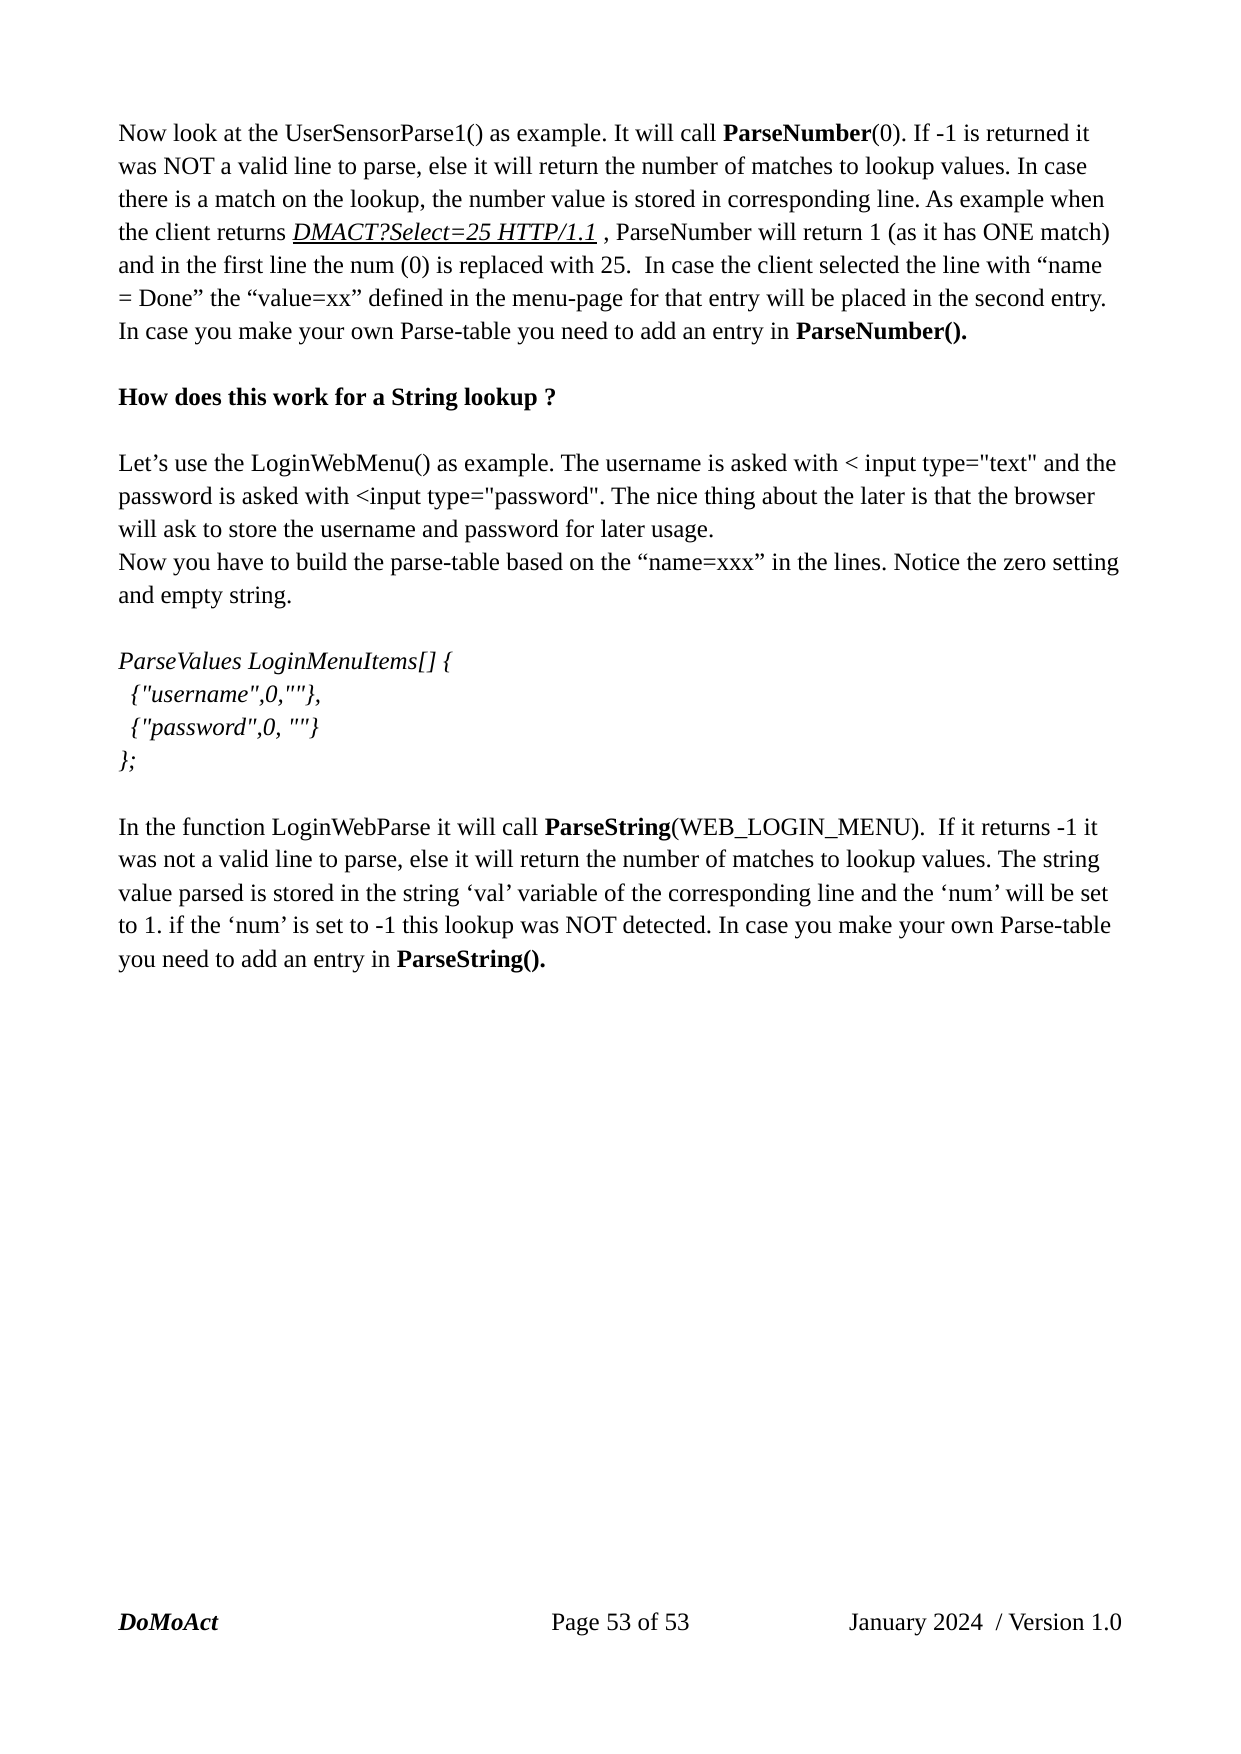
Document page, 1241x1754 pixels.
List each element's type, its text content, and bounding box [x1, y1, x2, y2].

text {"username",0,""}, [118, 679, 1122, 708]
text Now you have to build the parse-table based on the “name=xxx” in the lines. Notice the zero setting and empty string. [118, 547, 1122, 609]
text ParseValues LoginMenuItems[] { [118, 646, 1122, 675]
text Now look at the UserSensorParse1() as example. It will call ParseNumber(0). If -1 is returned it was NOT a valid line to parse, else it will return the number of matches to lookup values. In case there is a match on the lookup, the number value is stored in corresponding line. As example when the client returns DMACT?Select=25 HTTP/1.1 , ParseNumber will return 1 (as it has ONE match) and in the first line the num (0) is replaced with 25. In case the client selected the line with “name = Done” the “value=xx” defined in the menu-page for that entry will be placed in the second entry. In case you make your own Parse-table you need to add an entry in ParseNumber(). [118, 118, 1122, 345]
text {"password",0, ""} [118, 712, 1122, 741]
text Let’s use the LoginWebMenu() as example. The username is asked with < input type="text" and the password is asked with <input type="password". The nice thing about the later is that the browser will ask to store the username and password for later usage. [118, 448, 1122, 543]
text How does this work for a String lookup ? [118, 382, 1122, 411]
text }; [118, 746, 1122, 774]
text In the function LoginWebParse it will call ParseString(WEB_LOGIN_MENU). If it returns -1 it was not a valid line to parse, else it will return the number of matches to lookup values. The string value parsed is stored in the string ‘val’ variable of the corresponding line and the ‘num’ will be set to 1. if the ‘num’ is set to -1 this lookup was NOT detected. In case you make your own Parse-table you need to add an entry in ParseString(). [118, 812, 1122, 972]
